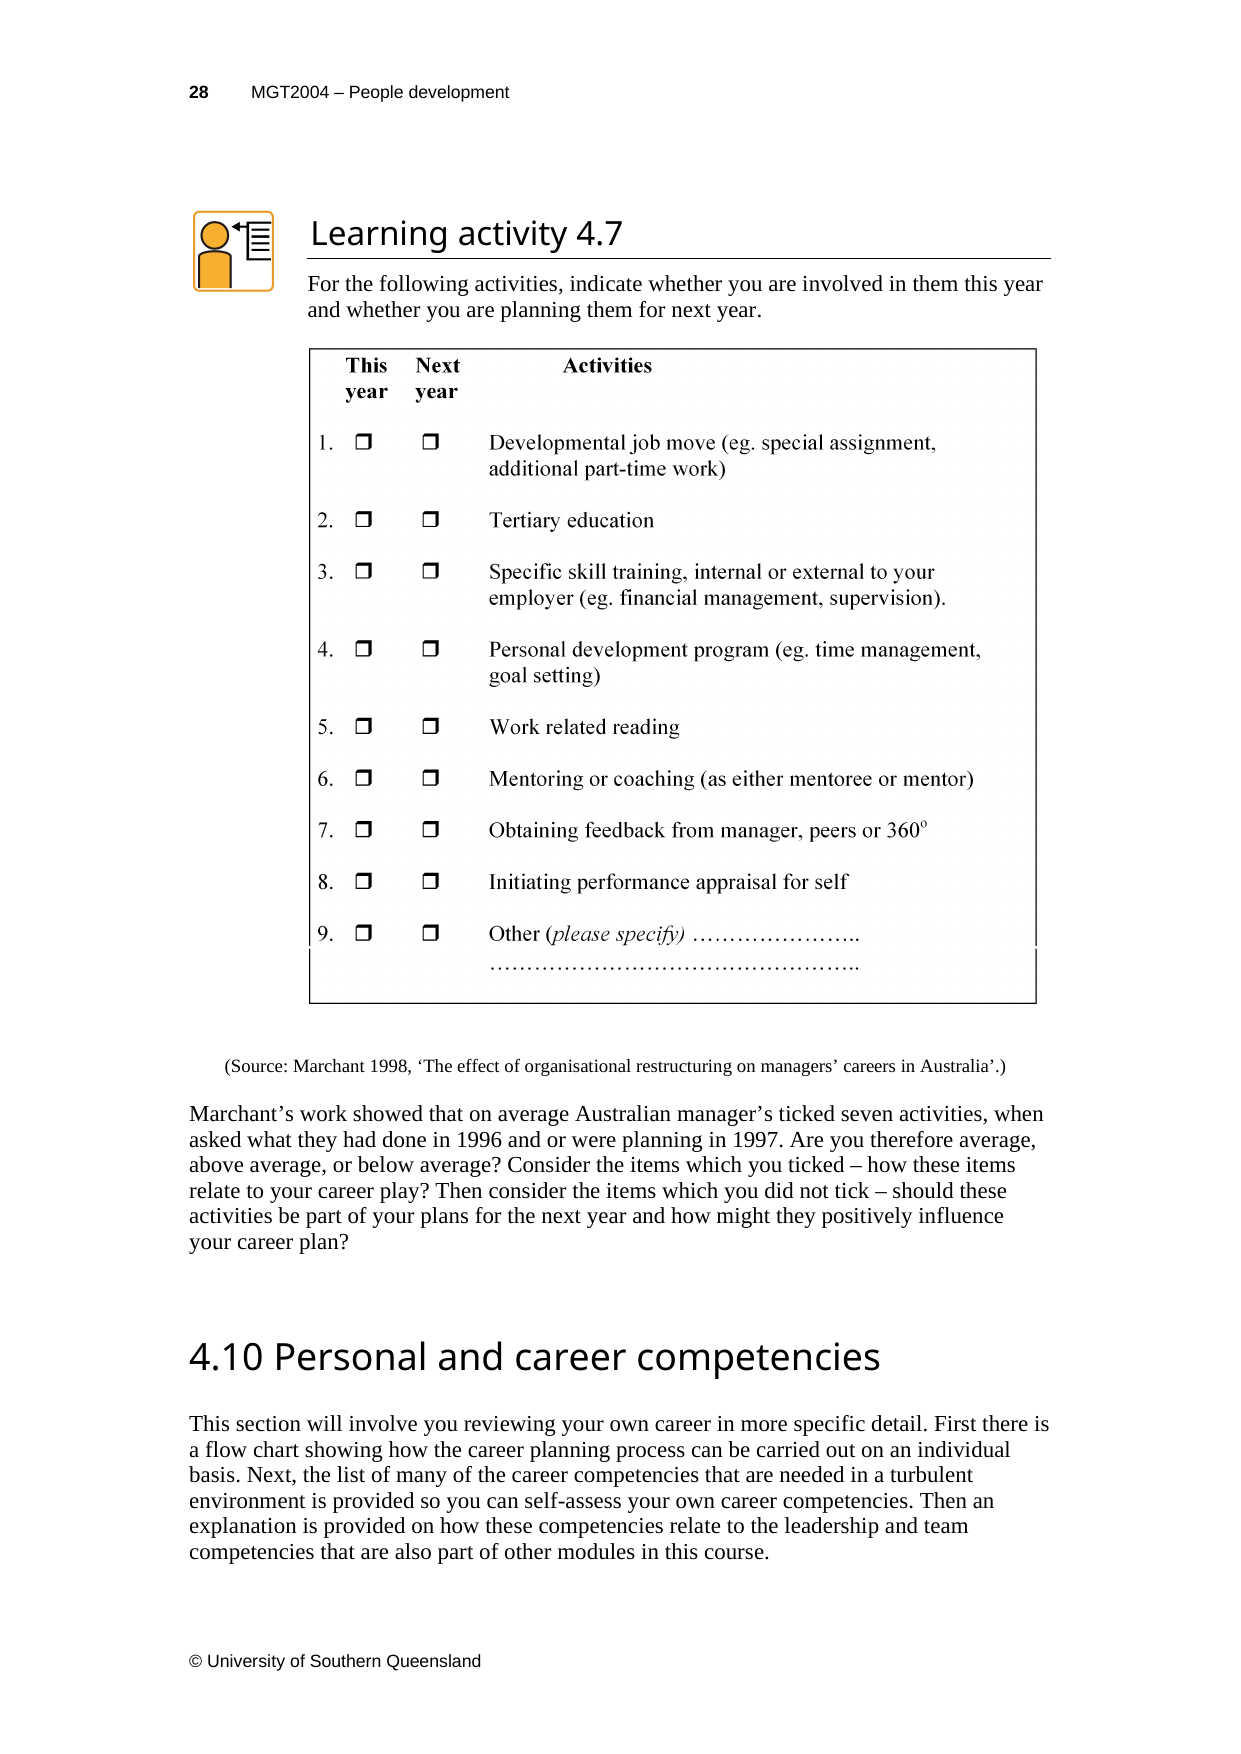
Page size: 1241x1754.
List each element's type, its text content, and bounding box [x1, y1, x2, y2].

table_header [189, 207, 307, 1005]
subtitle Personal and career competencies [189, 1331, 1051, 1382]
text Marchant’s work showed that on average Australian manager’s ticked seven activities, when asked what they had done in 1996 and or were planning in 1997. Are you therefore average, above average, or below average? Consider the items which you ticked – how these items relate to your career play? Then consider the items which you did not tick – should these activities be part of your plans for the next year and how might they positively influence your career plan? [189, 1101, 1051, 1254]
picture [188, 206, 278, 296]
table_header For the following activities, indicate whether you are involved in them this year and whether you are planning them for next year. [307, 259, 1051, 1005]
text This section will involve you reviewing your own career in more specific detail. First there is a flow chart showing how the career planning process can be carried out on an individual basis. Next, the list of many of the career competencies that are needed in a turbulent environment is provided so you can self-assess your own career competencies. Then an explanation is provided on how these competencies relate to the leadership and team competencies that are also part of other modules in this course. [189, 1411, 1051, 1564]
text (Source: Marchant 1998, ‘The effect of organisational restructuring on managers’ careers in Australia’.) [224, 1055, 1051, 1076]
picture [307, 347, 1038, 1005]
table_header Learning activity 4.7 [307, 207, 1051, 258]
